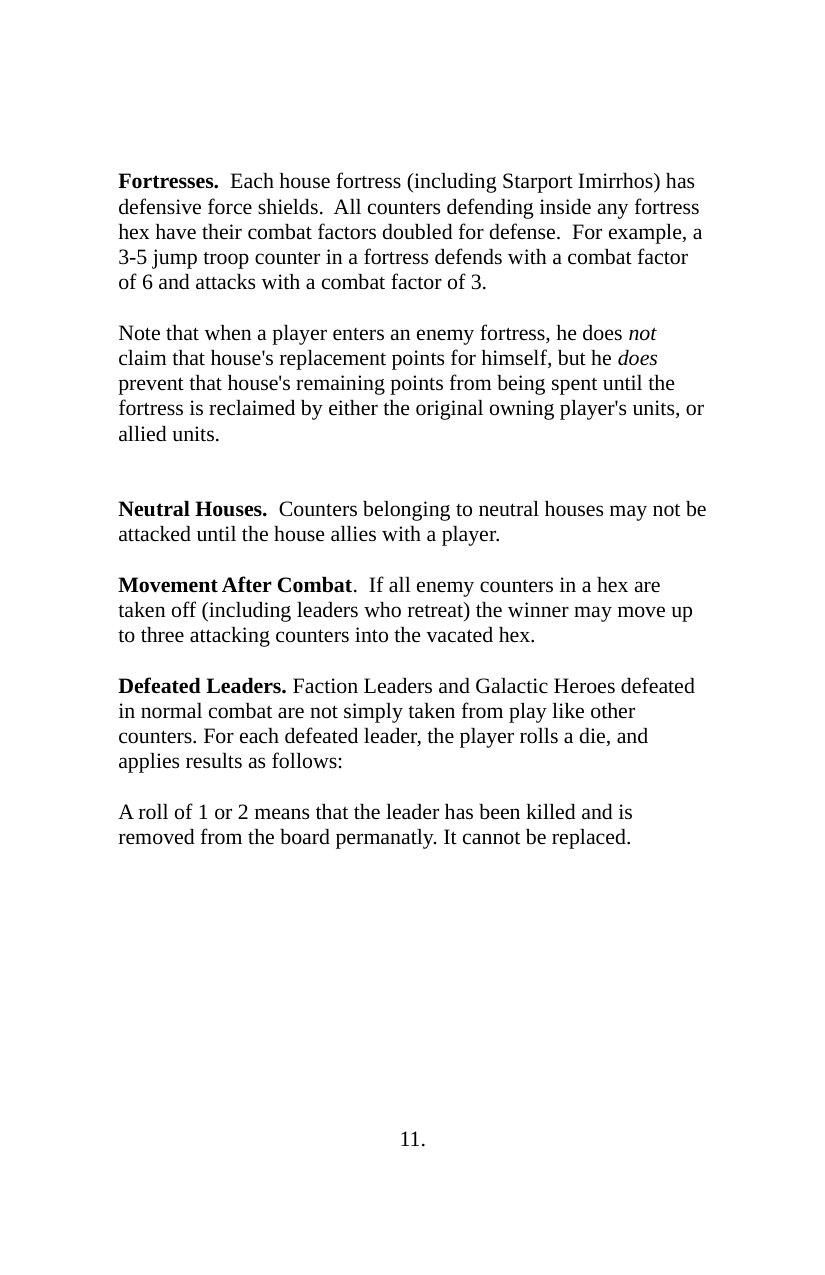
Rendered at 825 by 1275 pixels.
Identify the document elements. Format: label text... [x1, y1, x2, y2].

text Defeated Leaders. Faction Leaders and Galactic Heroes defeated in normal combat are not simply taken from play like other counters. For each defeated leader, the player rolls a die, and applies results as follows: [118, 673, 707, 773]
text Movement After Combat. If all enemy counters in a hex are taken off (including leaders who retreat) the winner may move up to three attacking counters into the vacated hex. [118, 572, 707, 647]
text Fortresses. Each house fortress (including Starport Imirrhos) has defensive force shields. All counters defending inside any fortress hex have their combat factors doubled for defense. For example, a 3-5 jump troop counter in a fortress defends with a combat factor of 6 and attacks with a combat factor of 3. [118, 168, 707, 294]
text Note that when a player enters an enemy fortress, he does not claim that house's replacement points for himself, but he does prevent that house's remaining points from being spent until the fortress is reclaimed by either the original owning player's units, or allied units. [118, 320, 707, 446]
text Neutral Houses. Counters belonging to neutral houses may not be attacked until the house allies with a player. [118, 496, 707, 547]
text A roll of 1 or 2 means that the leader has been killed and is removed from the board permanatly. It cannot be replaced. [118, 799, 707, 849]
text 11. [118, 1126, 707, 1152]
